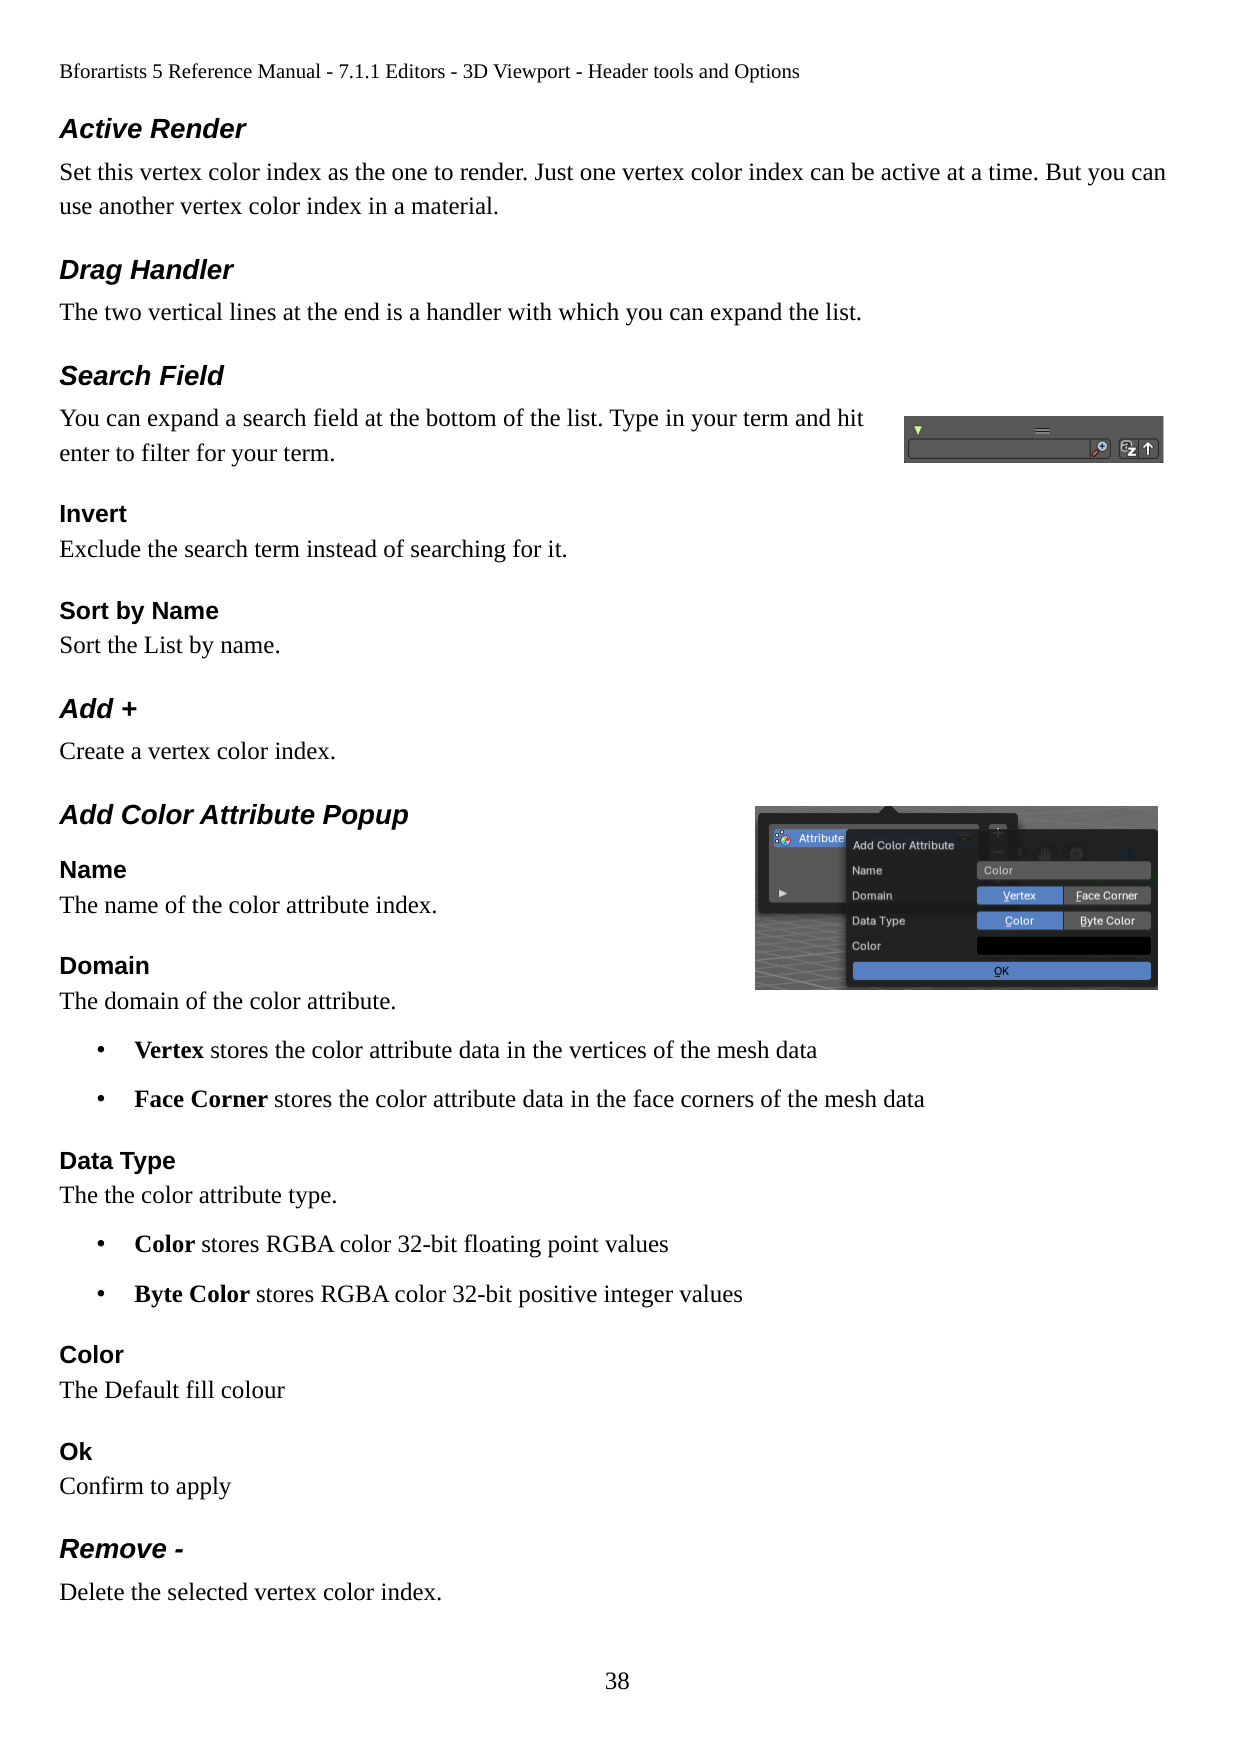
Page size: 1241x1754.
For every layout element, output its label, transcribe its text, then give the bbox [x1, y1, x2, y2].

subtitle Name [59, 855, 755, 883]
list Face Corner stores the color attribute data in the face corners of the mesh data [97, 1084, 1181, 1113]
text Confirm to apply [59, 1471, 1181, 1500]
text Exclude the search term instead of searching for it. [59, 534, 1181, 563]
subtitle Add Color Attribute Popup [59, 798, 1181, 830]
text The domain of the color attribute. [59, 986, 1181, 1015]
text Sort the List by name. [59, 631, 1181, 659]
subtitle Search Field [59, 359, 1181, 391]
subtitle [1158, 951, 1181, 980]
subtitle Data Type [59, 1146, 1181, 1174]
list Color stores RGBA color 32-bit floating point values [97, 1229, 1181, 1258]
subtitle Drag Handler [59, 253, 1181, 285]
picture [755, 806, 1158, 990]
text The two vertical lines at the end is a handler with which you can expand the list. [59, 297, 1181, 326]
picture [904, 416, 1164, 463]
subtitle Invert [59, 499, 1181, 528]
list Byte Color stores RGBA color 32-bit positive integer values [97, 1279, 1181, 1307]
subtitle Color [59, 1340, 1181, 1369]
subtitle Add + [59, 692, 1181, 724]
subtitle Active Render [59, 113, 1181, 144]
text The the color attribute type. [59, 1181, 1181, 1209]
text Set this vertex color index as the one to render. Just one vertex color index can be active at a time. But you can use another vertex color index in a material. [59, 157, 1181, 220]
subtitle Ok [59, 1437, 1181, 1465]
subtitle Remove - [59, 1533, 1181, 1565]
text Delete the selected vertex color index. [59, 1577, 1181, 1606]
text Create a vertex color index. [59, 736, 1181, 765]
subtitle Sort by Name [59, 596, 1181, 624]
subtitle Domain [59, 951, 755, 980]
list Vertex stores the color attribute data in the vertices of the mesh data [97, 1035, 1181, 1064]
text The Default fill colour [59, 1375, 1181, 1404]
text You can expand a search field at the bottom of the list. Type in your term and hit enter to filter for your term. [59, 403, 1181, 467]
text The name of the color attribute index. [59, 890, 755, 918]
subtitle [1158, 855, 1181, 883]
